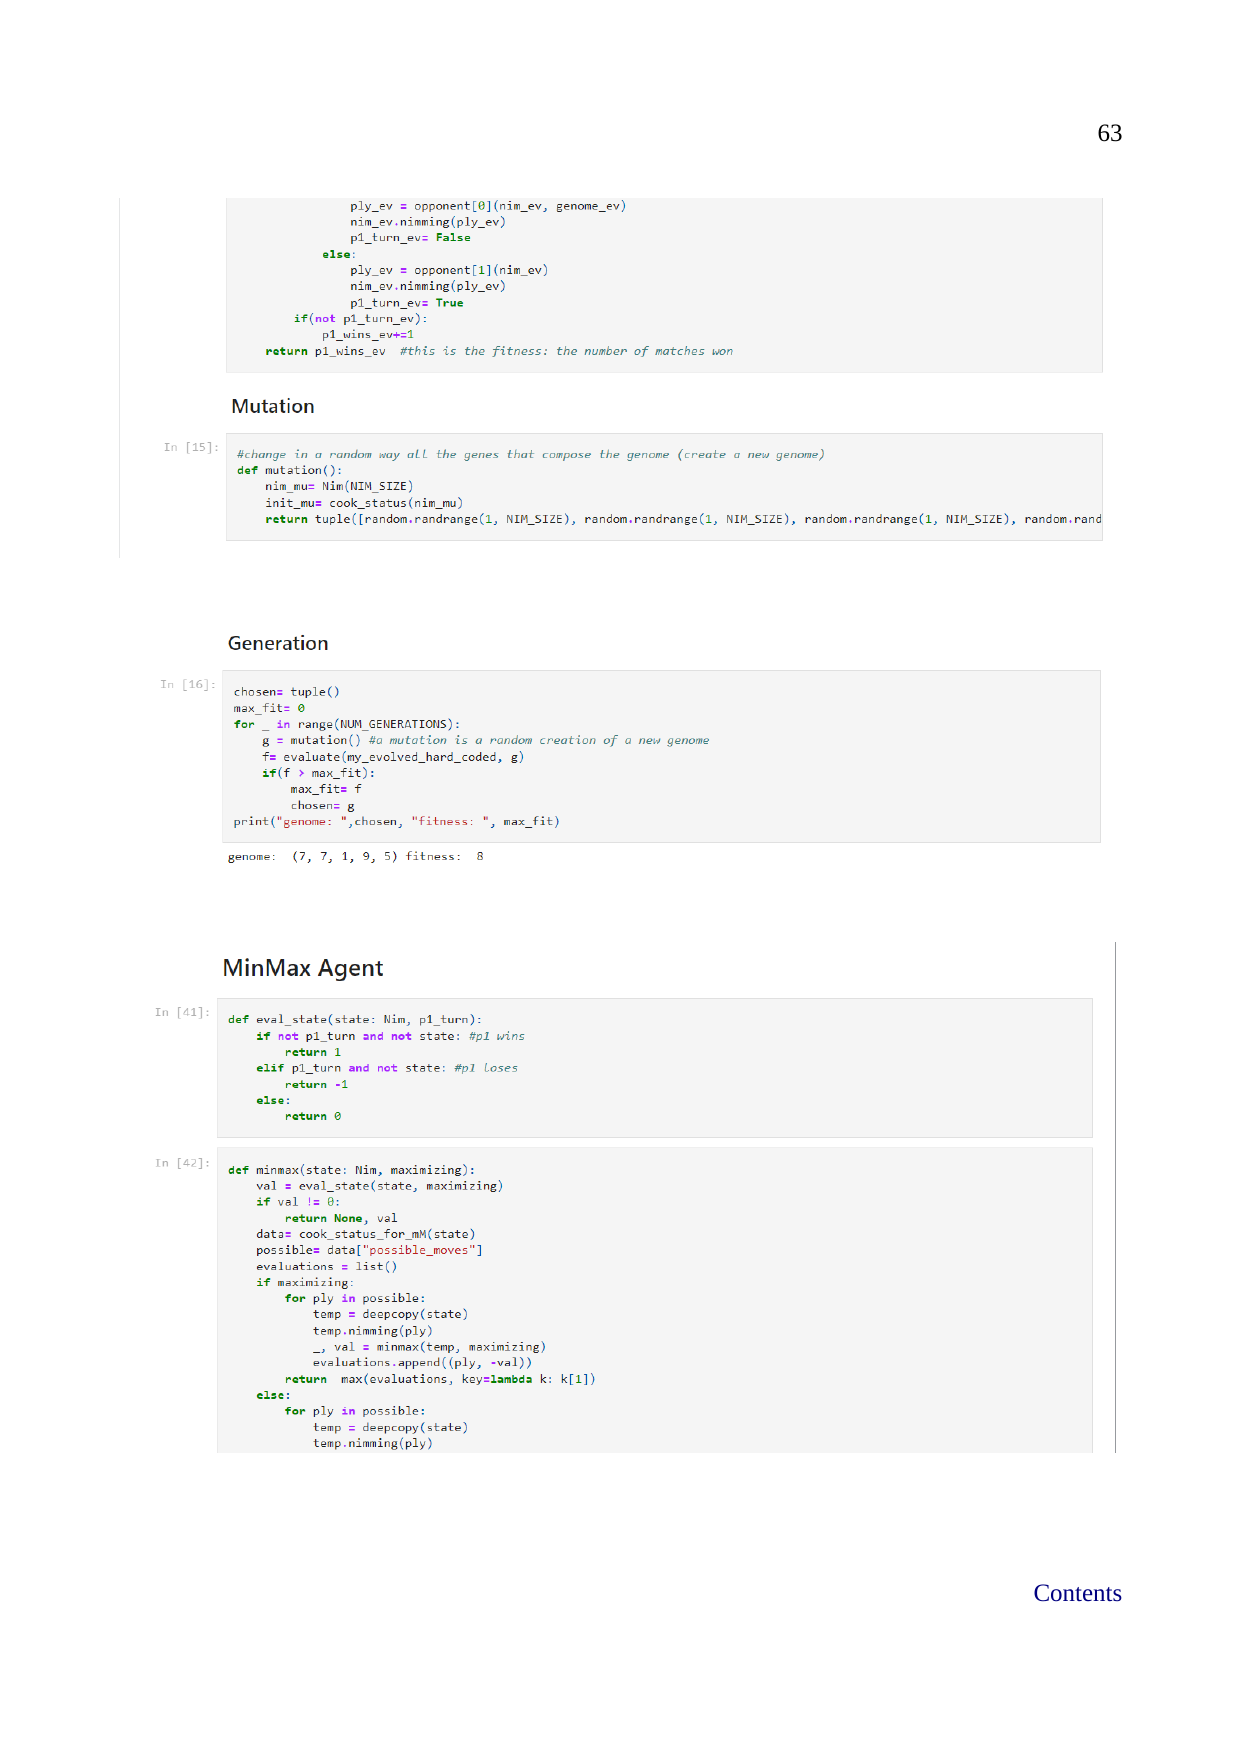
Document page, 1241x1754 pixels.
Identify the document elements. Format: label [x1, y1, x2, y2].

picture [119, 198, 1124, 558]
picture [111, 942, 1116, 1453]
picture [118, 617, 1123, 883]
